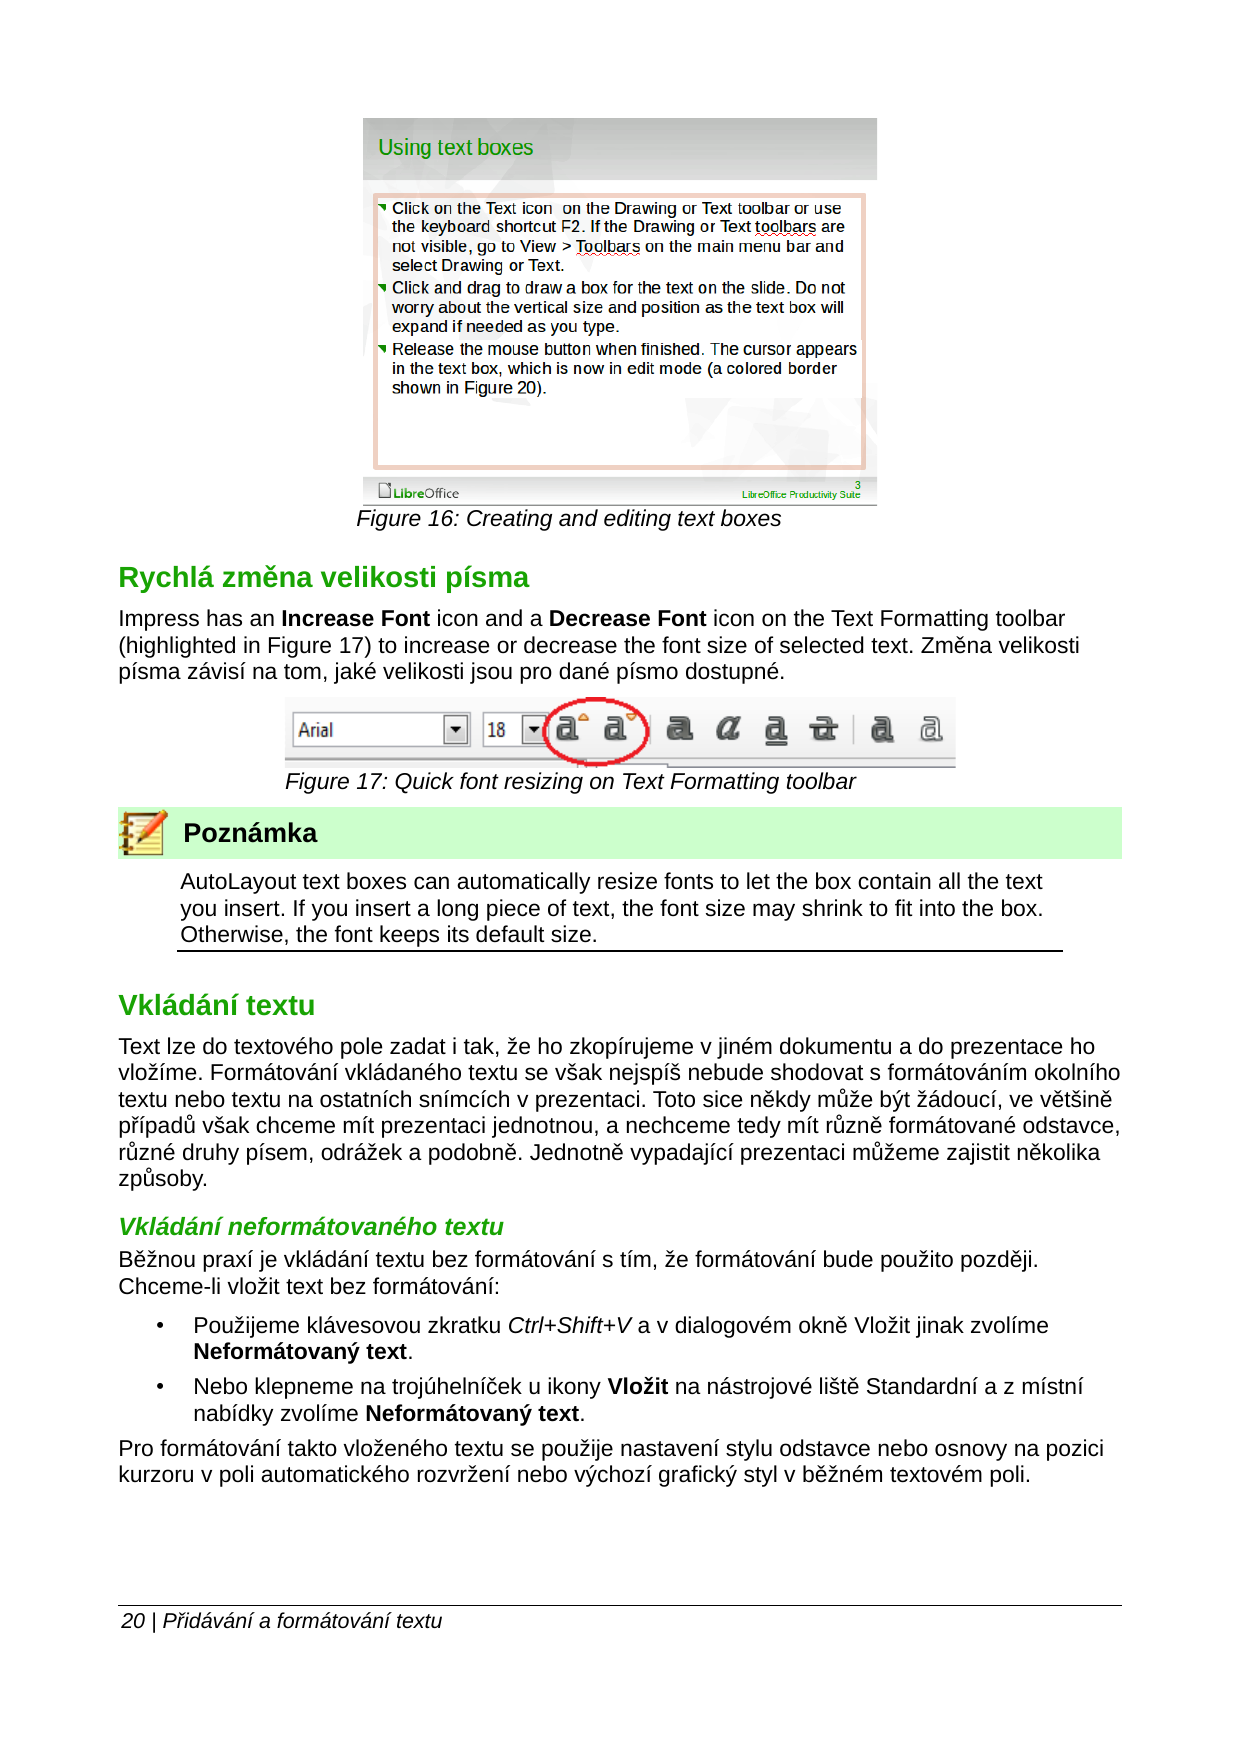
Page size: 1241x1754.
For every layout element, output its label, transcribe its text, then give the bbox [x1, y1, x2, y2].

text Impress has an Increase Font icon and a Decrease Font icon on the Text Formatting toolbar (highlighted in Figure 17) to increase or decrease the font size of selected text. Změna velikosti písma závisí na tom, jaké velikosti jsou pro dané písmo dostupné. [118, 605, 1122, 684]
subtitle Rychlá změna velikosti písma [118, 560, 1122, 594]
picture [284, 697, 956, 768]
subtitle Vkládání textu [118, 988, 1122, 1021]
text Pro formátování takto vloženého textu se použije nastavení stylu odstavce nebo osnovy na pozici kurzoru v poli automatického rozvržení nebo výchozí grafický styl v běžném textovém poli. [118, 1435, 1122, 1487]
text Text lze do textového pole zadat i tak, že ho zkopírujeme v jiném dokumentu a do prezentace ho vložíme. Formátování vkládaného textu se však nejspíš nebude shodovat s formátováním okolního textu nebo textu na ostatních snímcích v prezentaci. Toto sice někdy může být žádoucí, ve většině případů však chceme mít prezentaci jednotnou, a nechceme tedy mít různě formátované odstavce, různé druhy písem, odrážek a podobně. Jednotně vypadající prezentaci můžeme zajistit několika způsoby. [118, 1033, 1122, 1191]
text AutoLayout text boxes can automatically resize fonts to let the box contain all the text you insert. If you insert a long piece of text, the font size may shrink to fit into the box. Otherwise, the font keeps its default size. [177, 865, 1063, 950]
text Figure 16: Creating and editing text boxes [356, 118, 884, 532]
list Použijeme klávesovou zkratku Ctrl+Shift+V a v dialogovém okně Vložit jinak zvolíme Neformátovaný text. [156, 1312, 1122, 1364]
picture [363, 118, 878, 506]
picture [119, 808, 170, 859]
list Běžnou praxí je vkládání textu bez formátování s tím, že formátování bude použito později. Chceme-li vložit text bez formátování: [118, 1246, 1122, 1299]
text Figure 17: Quick font resizing on Text Formatting toolbar [285, 768, 956, 794]
subtitle Vkládání neformátovaného textu [118, 1212, 1122, 1241]
subtitle Poznámka [118, 807, 1122, 859]
list Nebo klepneme na trojúhelníček u ikony Vložit na nástrojové liště Standardní a z místní nabídky zvolíme Neformátovaný text. [156, 1373, 1122, 1426]
